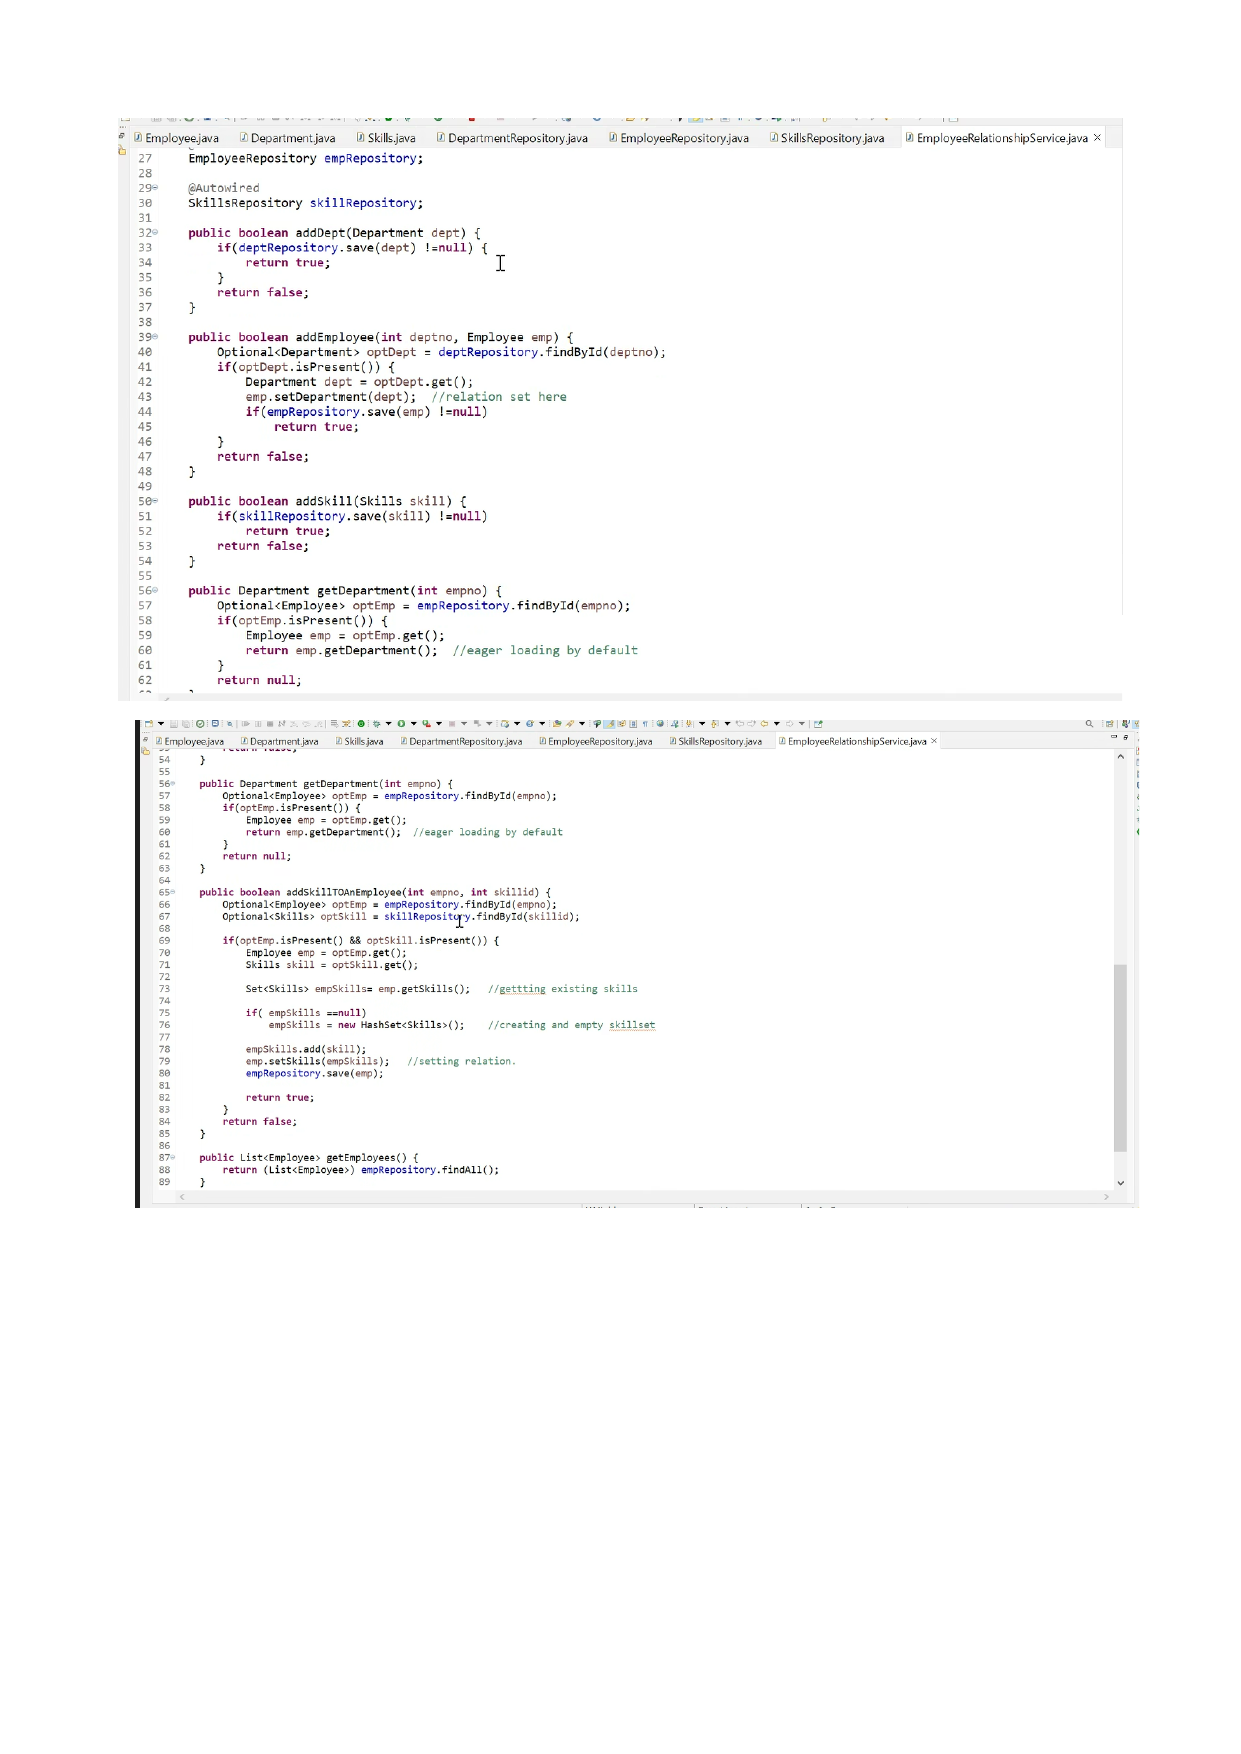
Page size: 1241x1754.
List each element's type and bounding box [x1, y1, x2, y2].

picture [135, 720, 1140, 1208]
picture [118, 118, 1123, 701]
